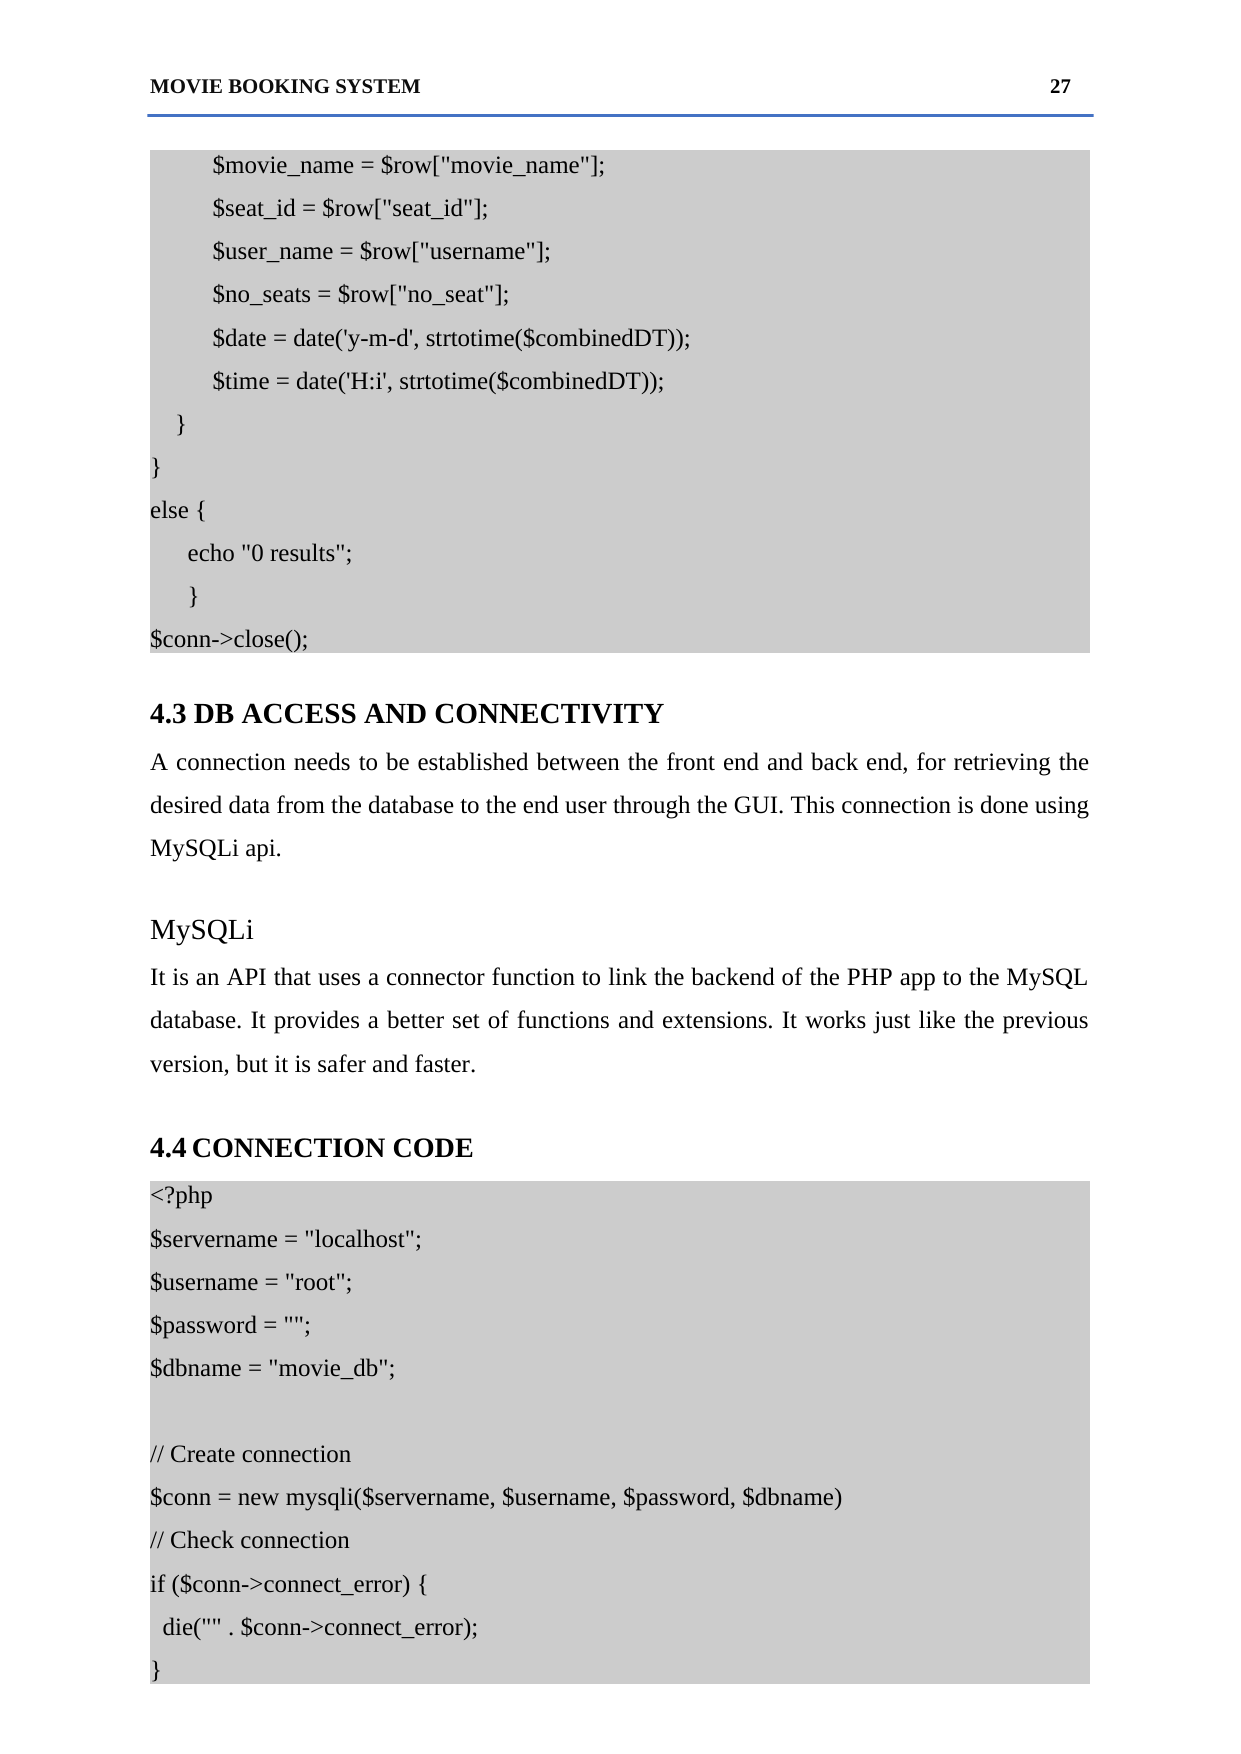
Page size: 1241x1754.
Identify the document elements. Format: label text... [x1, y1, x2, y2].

text } [150, 1655, 1090, 1684]
text $conn->close(); [150, 624, 1090, 653]
text } [150, 409, 1090, 438]
text It is an API that uses a connector function to link the backend of the PHP app to the MySQL database. It provides a better set of functions and extensions. It works just like the previous version, but it is safer and faster. [150, 962, 1090, 1077]
text A connection needs to be established between the front end and back end, for retrieving the desired data from the database to the end user through the GUI. This connection is done using MySQLi api. [150, 747, 1090, 862]
text 4.3 DB ACCESS AND CONNECTIVITY [150, 696, 1090, 730]
text $servername = "localhost"; [150, 1224, 1090, 1252]
text $movie_name = $row["movie_name"]; [150, 150, 1090, 179]
text $password = ""; [150, 1310, 1090, 1339]
text if ($conn->connect_error) { [150, 1569, 1090, 1597]
text // Check connection [150, 1526, 1090, 1554]
text $user_name = $row["username"]; [150, 236, 1090, 265]
text else { [150, 495, 1090, 524]
text echo "0 results"; [150, 538, 1090, 567]
text } [150, 581, 1090, 610]
text MySQLi [150, 912, 1090, 946]
text $date = date('y-m-d', strtotime($combinedDT)); [150, 323, 1090, 351]
text die("" . $conn->connect_error); [150, 1612, 1090, 1641]
text // Create connection [150, 1439, 1090, 1468]
text $time = date('H:i', strtotime($combinedDT)); [150, 366, 1090, 394]
text $seat_id = $row["seat_id"]; [150, 193, 1090, 222]
text } [150, 452, 1090, 481]
text $conn = new mysqli($servername, $username, $password, $dbname) [150, 1482, 1090, 1511]
text $username = "root"; [150, 1267, 1090, 1296]
text <?php [150, 1181, 1090, 1209]
text 4.4 CONNECTION CODE [150, 1130, 1090, 1164]
text $no_seats = $row["no_seat"]; [150, 279, 1090, 308]
text $dbname = "movie_db"; [150, 1353, 1090, 1382]
